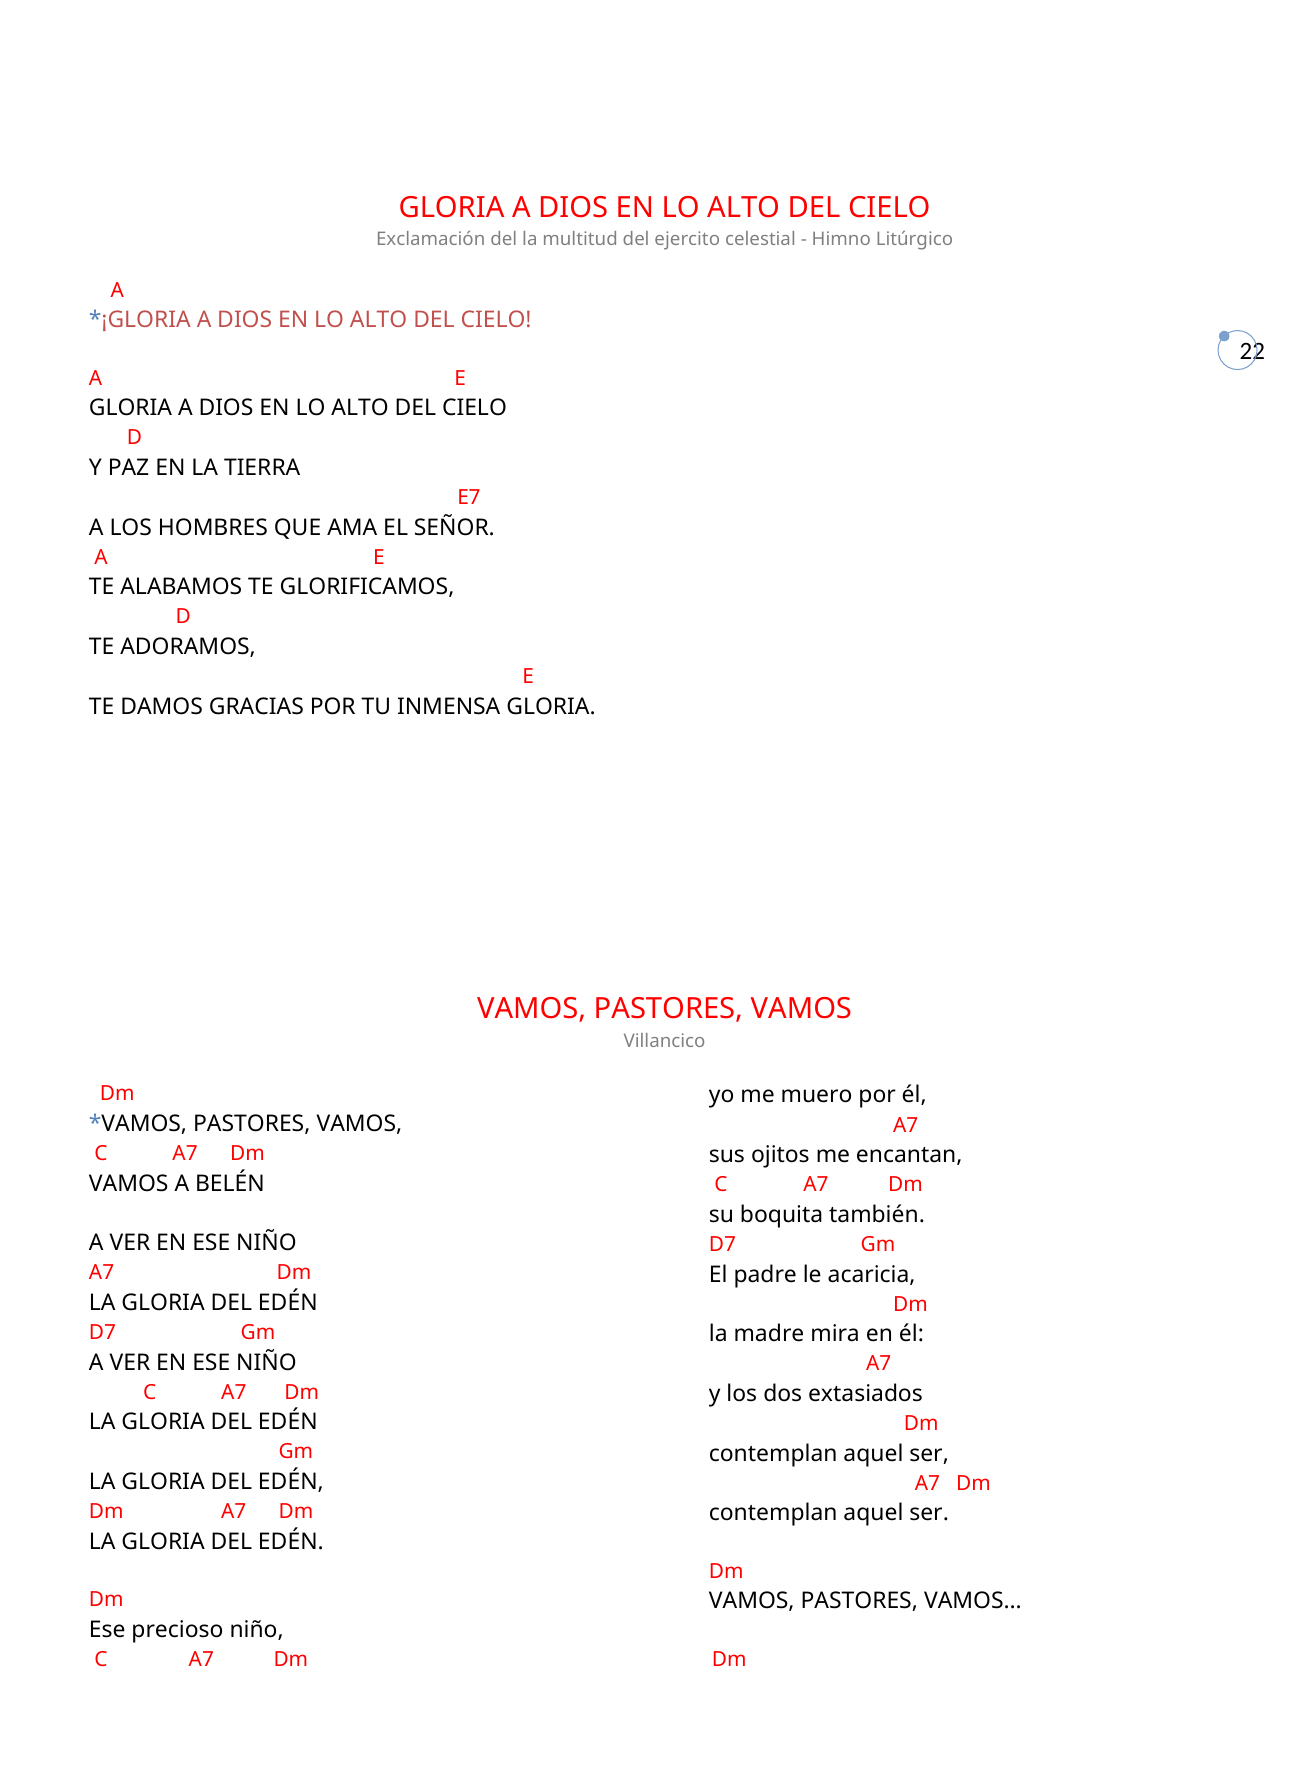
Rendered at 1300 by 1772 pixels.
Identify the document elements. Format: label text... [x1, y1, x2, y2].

text A7 [709, 1348, 1240, 1377]
text E [89, 661, 1240, 690]
text contemplan aquel ser, [709, 1437, 1240, 1468]
text A VER EN ESE NIÑO [89, 1346, 620, 1377]
text C A7 Dm [89, 1377, 620, 1405]
text sus ojitos me encantan, [709, 1138, 1240, 1169]
text Gm [89, 1437, 620, 1465]
text TE ADORAMOS, [89, 630, 1240, 661]
text A [89, 275, 1240, 303]
text A LOS HOMBRES QUE AMA EL SEÑOR. [89, 511, 1240, 542]
text LA GLORIA DEL EDÉN [89, 1405, 620, 1437]
text D7 Gm [89, 1317, 620, 1346]
text *¡GLORIA A DIOS EN LO ALTO DEL CIELO! [89, 303, 1240, 334]
text A E [89, 542, 1240, 570]
text contemplan aquel ser. [709, 1496, 1240, 1527]
text Dm [709, 1556, 1240, 1584]
text D7 Gm [709, 1229, 1240, 1257]
text VAMOS, PASTORES, VAMOS [89, 988, 1240, 1027]
text LA GLORIA DEL EDÉN. [89, 1525, 620, 1556]
text Dm [89, 1584, 620, 1613]
text Villancico [89, 1027, 1240, 1053]
text LA GLORIA DEL EDÉN [89, 1286, 620, 1317]
text D [89, 422, 1240, 451]
text GLORIA A DIOS EN LO ALTO DEL CIELO [89, 186, 1240, 226]
text TE ALABAMOS TE GLORIFICAMOS, [89, 570, 1240, 602]
text Dm [709, 1408, 1240, 1437]
text A VER EN ESE NIÑO [89, 1226, 620, 1257]
text y los dos extasiados [709, 1377, 1240, 1408]
text *VAMOS, PASTORES, VAMOS, [89, 1107, 620, 1138]
text C A7 Dm [89, 1644, 620, 1672]
text VAMOS A BELÉN [89, 1167, 620, 1198]
text Y PAZ EN LA TIERRA [89, 451, 1240, 482]
text Ese precioso niño, [89, 1613, 620, 1644]
text TE DAMOS GRACIAS POR TU INMENSA GLORIA. [89, 690, 1240, 721]
text El padre le acaricia, [709, 1257, 1240, 1289]
text A7 Dm [89, 1257, 620, 1286]
text Dm [709, 1289, 1240, 1317]
text GLORIA A DIOS EN LO ALTO DEL CIELO [89, 391, 1240, 422]
text D [89, 602, 1240, 630]
text C A7 Dm [709, 1169, 1240, 1198]
text C A7 Dm [89, 1138, 620, 1167]
text LA GLORIA DEL EDÉN, [89, 1465, 620, 1496]
text A7 Dm [709, 1468, 1240, 1496]
text A E [89, 363, 1240, 391]
text Dm A7 Dm [89, 1496, 620, 1525]
text Dm [89, 1078, 620, 1107]
text Dm [679, 1644, 1240, 1672]
text A7 [709, 1110, 1240, 1138]
text la madre mira en él: [709, 1317, 1240, 1348]
text yo me muero por él, [709, 1078, 1240, 1110]
text E7 [89, 482, 1240, 511]
text Exclamación del la multitud del ejercito celestial - Himno Litúrgico [89, 226, 1240, 251]
text su boquita también. [709, 1198, 1240, 1229]
text VAMOS, PASTORES, VAMOS… [709, 1584, 1240, 1616]
